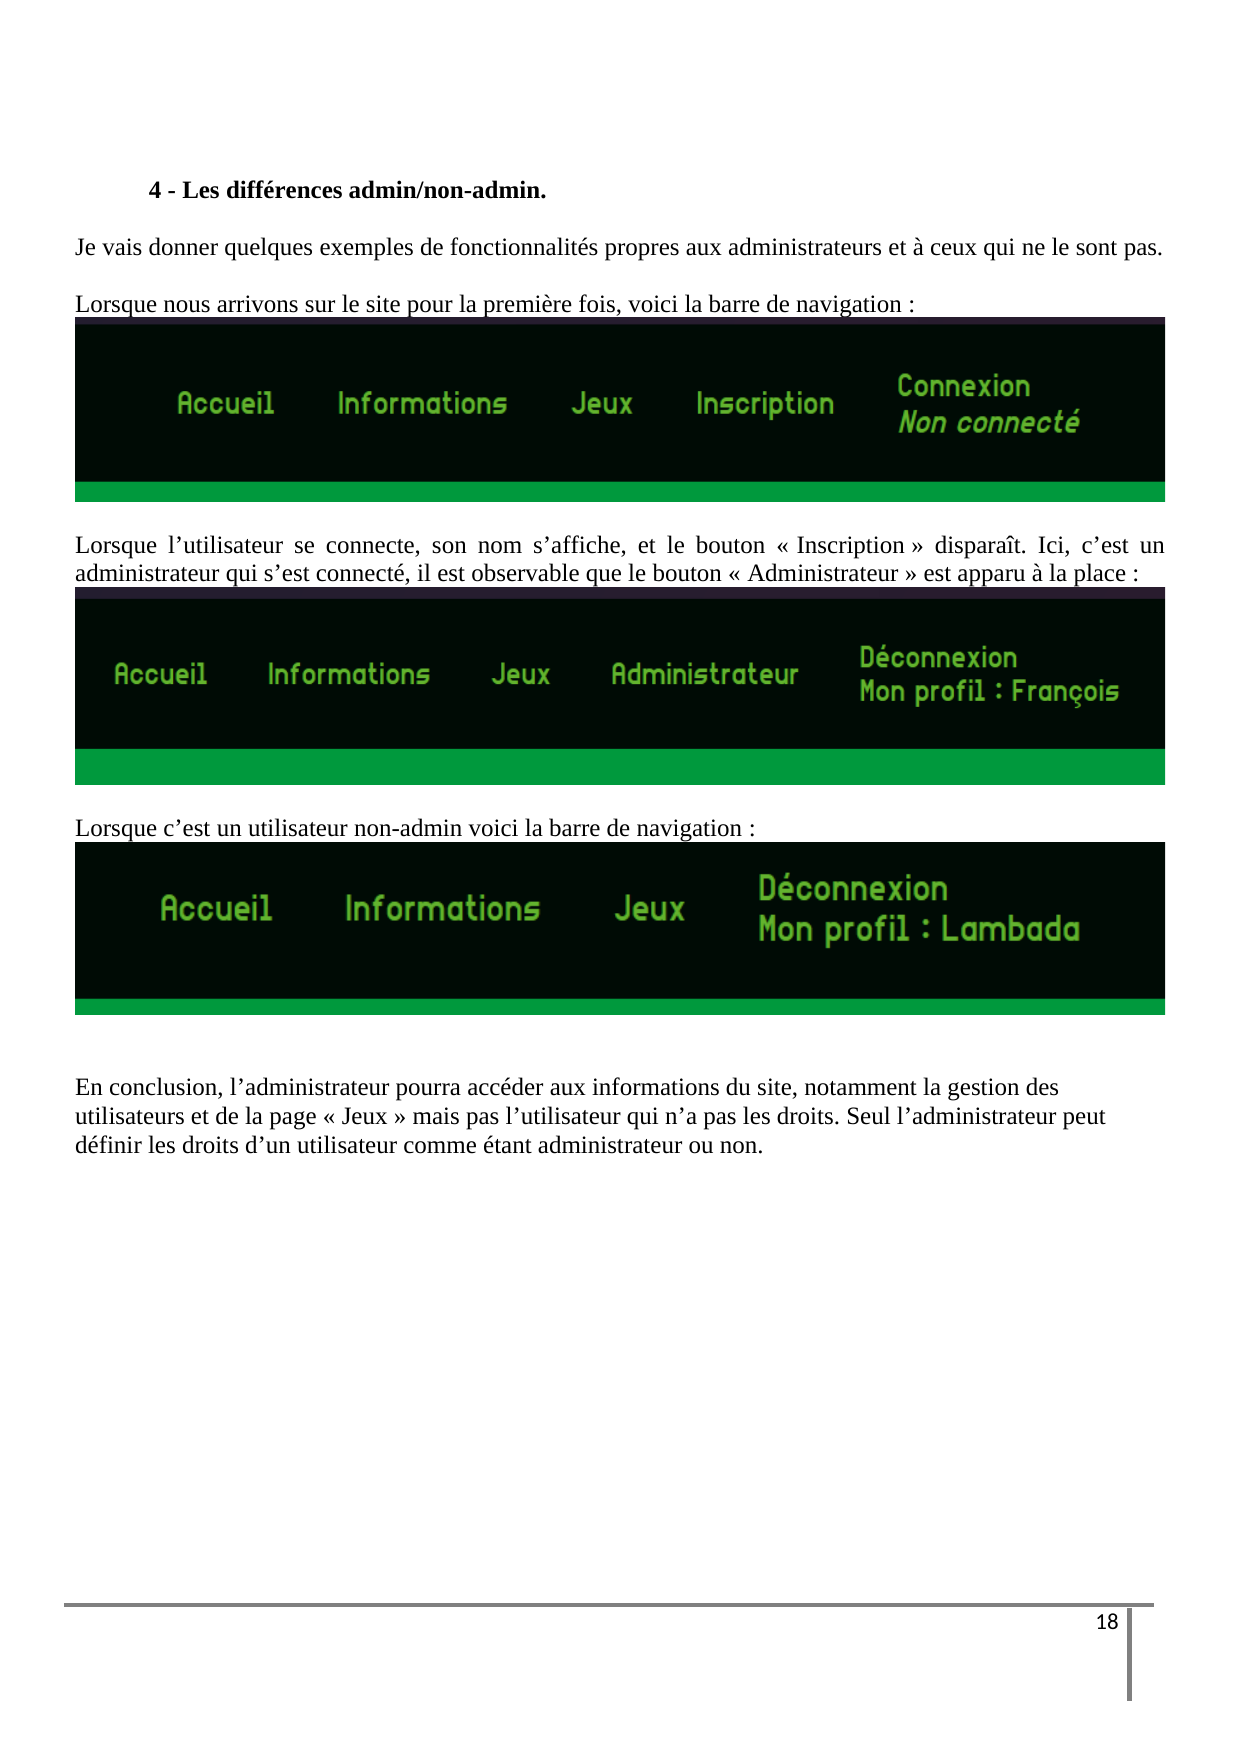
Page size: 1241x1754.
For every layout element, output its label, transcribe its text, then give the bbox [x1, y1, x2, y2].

text Lorsque nous arrivons sur le site pour la première fois, voici la barre de navigation : [75, 289, 1165, 317]
text Je vais donner quelques exemples de fonctionnalités propres aux administrateurs et à ceux qui ne le sont pas. [75, 232, 1165, 261]
text Lorsque c’est un utilisateur non-admin voici la barre de navigation : [75, 813, 1165, 842]
text 4 - Les différences admin/non-admin. [75, 175, 1165, 204]
picture [75, 317, 1166, 502]
picture [75, 842, 1166, 1015]
text Lorsque l’utilisateur se connecte, son nom s’affiche, et le bouton « Inscription » disparaît. Ici, c’est un administrateur qui s’est connecté, il est observable que le bouton « Administrateur » est apparu à la place : [75, 530, 1165, 587]
picture [75, 587, 1166, 785]
text En conclusion, l’administrateur pourra accéder aux informations du site, notamment la gestion des utilisateurs et de la page « Jeux » mais pas l’utilisateur qui n’a pas les droits. Seul l’administrateur peut définir les droits d’un utilisateur comme étant administrateur ou non. [75, 1072, 1165, 1158]
